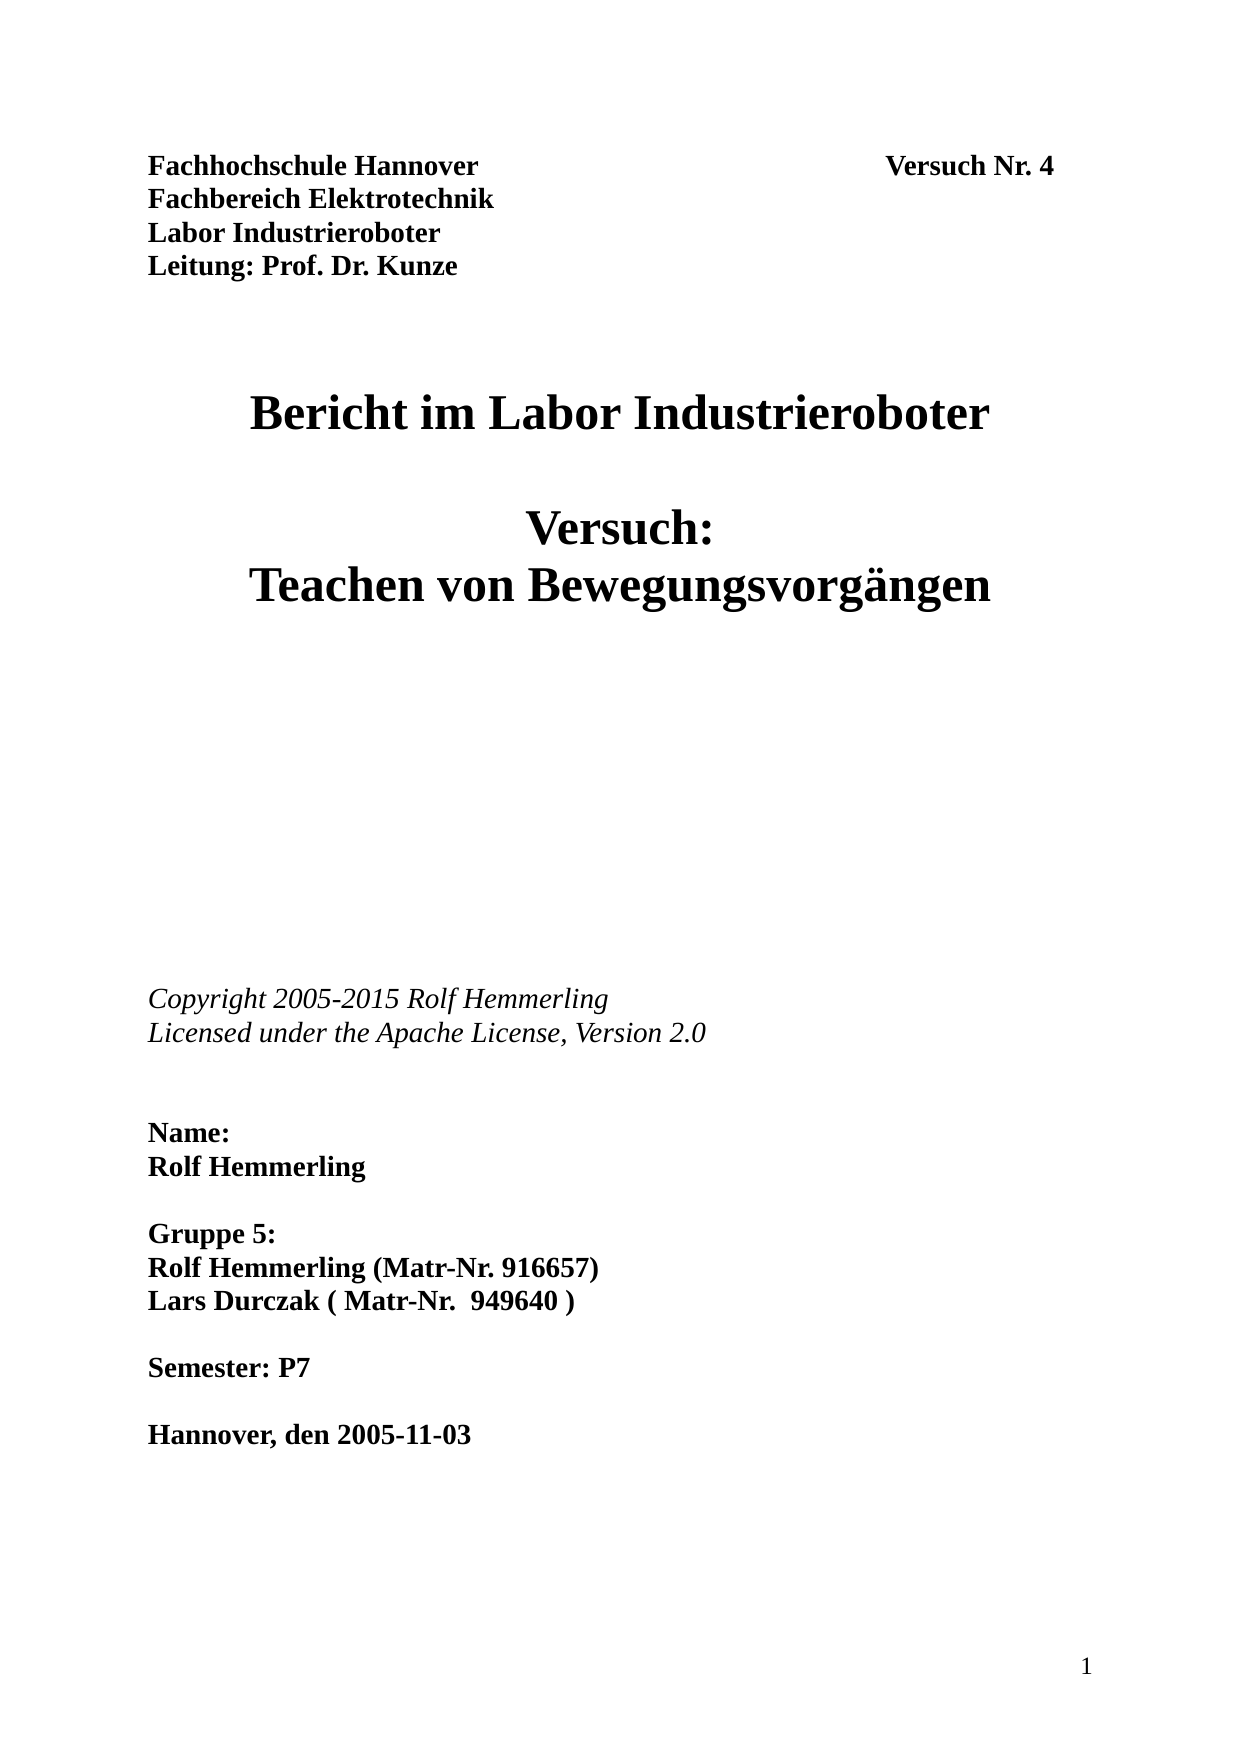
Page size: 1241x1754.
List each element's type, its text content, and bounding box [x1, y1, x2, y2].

text Lars Durczak ( Matr-Nr. 949640 ) [148, 1283, 1093, 1317]
text Versuch: [148, 497, 1093, 555]
text Leitung: Prof. Dr. Kunze [148, 248, 1093, 282]
text Hannover, den 2005-11-03 [148, 1417, 1093, 1451]
text Rolf Hemmerling (Matr-Nr. 916657) [148, 1250, 1093, 1283]
text Teachen von Bewegungsvorgängen [148, 555, 1093, 612]
text Name: [148, 1116, 1093, 1149]
text Licensed under the Apache License, Version 2.0 [148, 1015, 1093, 1048]
text Gruppe 5: [148, 1216, 1093, 1250]
text Semester: P7 [148, 1350, 1093, 1384]
text Bericht im Labor Industrieroboter [148, 382, 1093, 440]
text Rolf Hemmerling [148, 1149, 1093, 1183]
text Fachbereich Elektrotechnik [148, 181, 1093, 215]
text Labor Industrieroboter [148, 215, 1093, 248]
text Copyright 2005-2015 Rolf Hemmerling [148, 981, 1093, 1015]
text Fachhochschule Hannover Versuch Nr. 4 [148, 148, 1093, 181]
